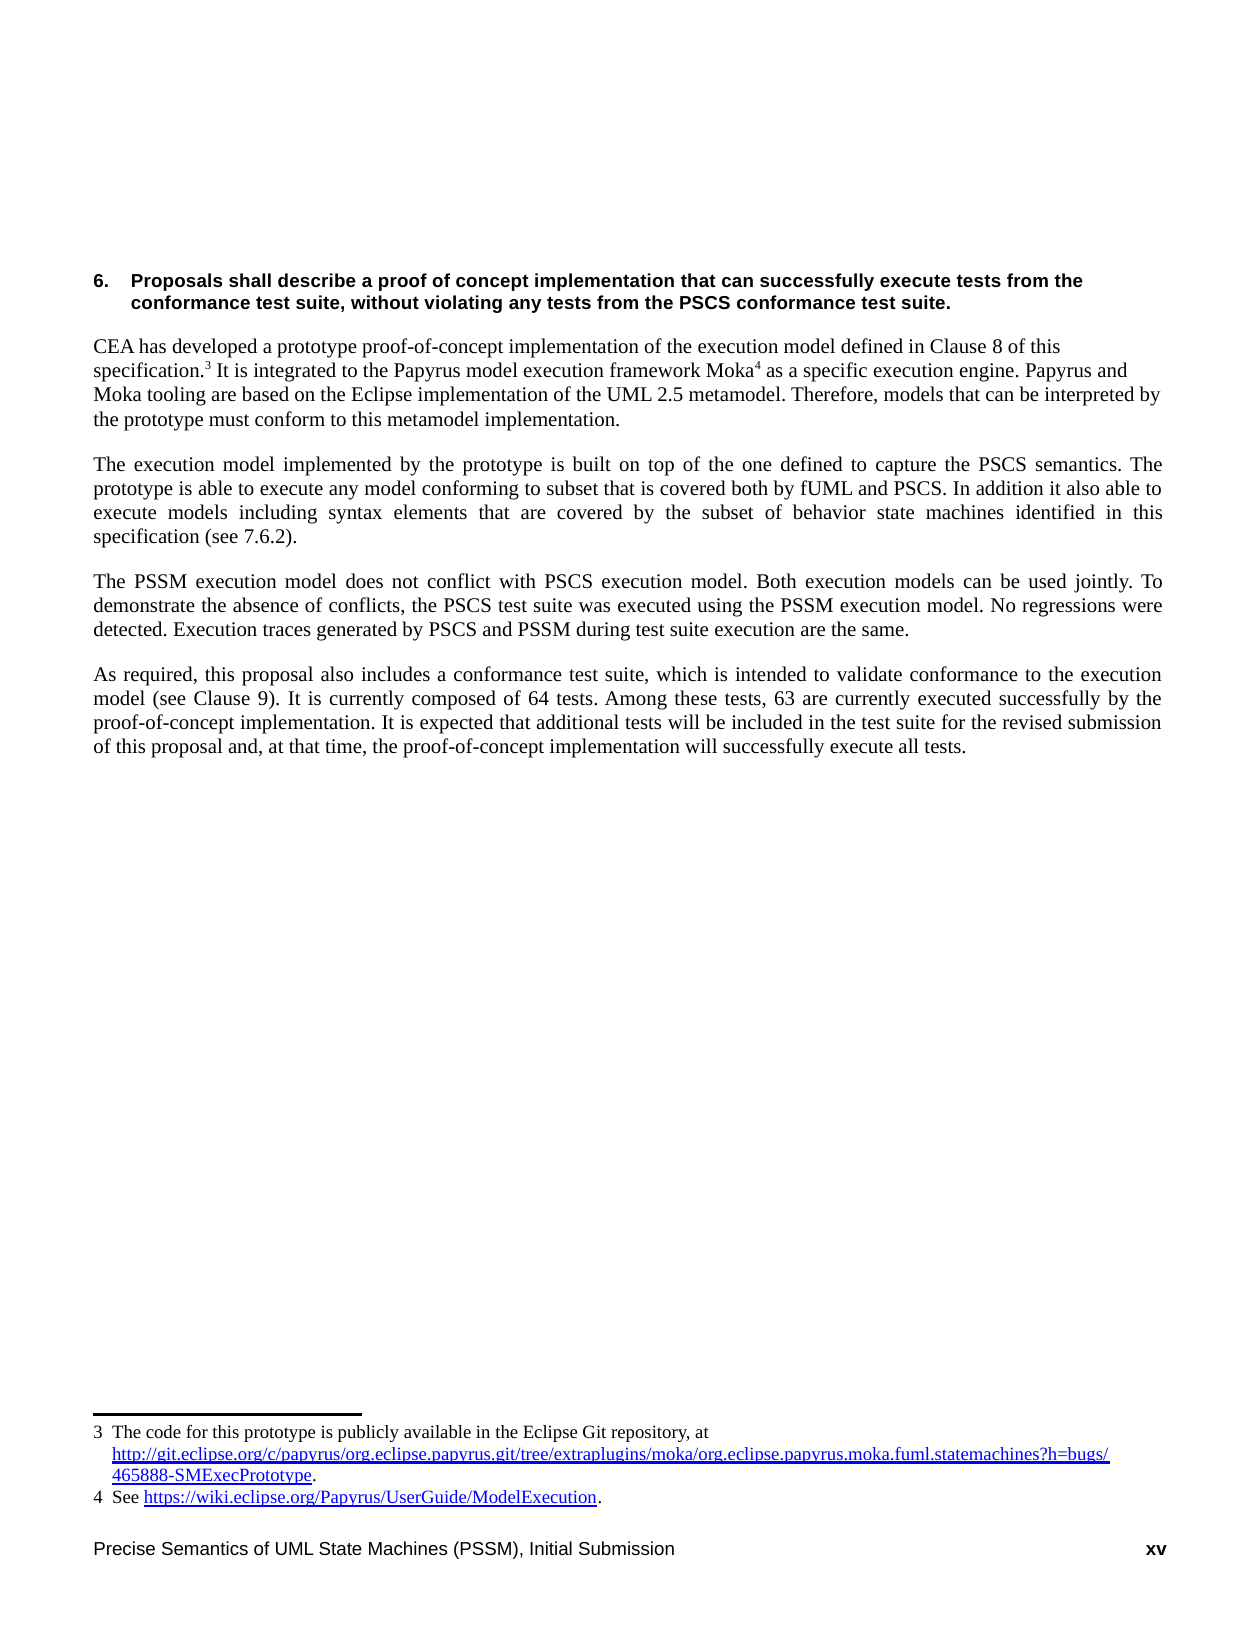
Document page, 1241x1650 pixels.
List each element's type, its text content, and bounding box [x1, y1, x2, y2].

text As required, this proposal also includes a conformance test suite, which is intended to validate conformance to the execution model (see Clause 9). It is currently composed of 64 tests. Among these tests, 63 are currently executed successfully by the proof-of-concept implementation. It is expected that additional tests will be included in the test suite for the revised submission of this proposal and, at that time, the proof-of-concept implementation will successfully execute all tests. [93, 662, 1164, 758]
subtitle Proposals shall describe a proof of concept implementation that can successfully execute tests from the conformance test suite, without violating any tests from the PSCS conformance test suite. [93, 270, 1164, 313]
text The PSSM execution model does not conflict with PSCS execution model. Both execution models can be used jointly. To demonstrate the absence of conflicts, the PSCS test suite was executed using the PSSM execution model. No regressions were detected. Execution traces generated by PSCS and PSSM during test suite execution are the same. [93, 569, 1164, 641]
text The code for this prototype is publicly available in the Eclipse Git repository, at http://git.eclipse.org/c/papyrus/org.eclipse.papyrus.git/tree/extraplugins/moka/org.eclipse.papyrus.moka.fuml.statemachines?h=bugs/465888-SMExecPrototype. [93, 1421, 1164, 1486]
text CEA has developed a prototype proof-of-concept implementation of the execution model defined in Clause 8 of this specification. It is integrated to the Papyrus model execution framework Moka as a specific execution engine. Papyrus and Moka tooling are based on the Eclipse implementation of the UML 2.5 metamodel. Therefore, models that can be interpreted by the prototype must conform to this metamodel implementation. [93, 334, 1164, 431]
text See https://wiki.eclipse.org/Papyrus/UserGuide/ModelExecution. [93, 1486, 1164, 1507]
text The execution model implemented by the prototype is built on top of the one defined to capture the PSCS semantics. The prototype is able to execute any model conforming to subset that is covered both by fUML and PSCS. In addition it also able to execute models including syntax elements that are covered by the subset of behavior state machines identified in this specification (see 7.6.2). [93, 452, 1164, 548]
